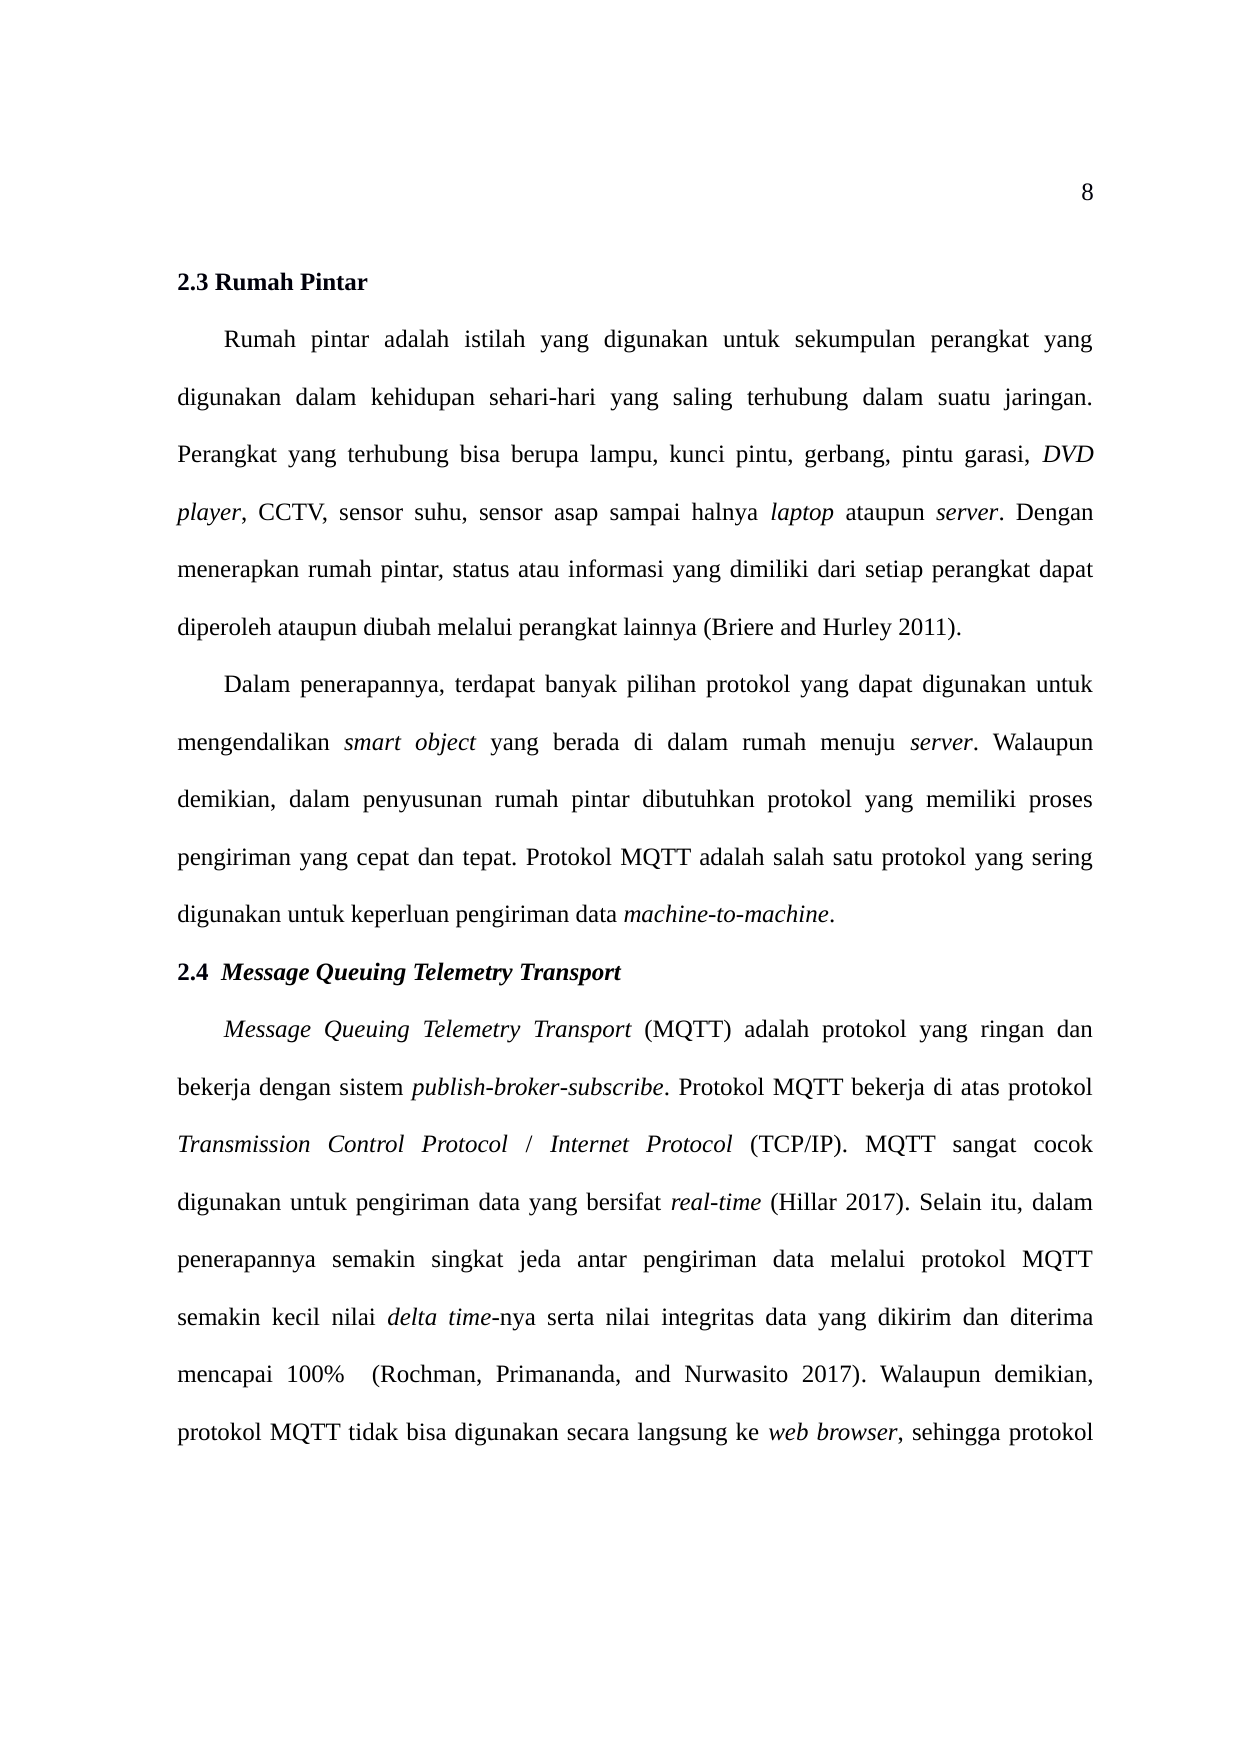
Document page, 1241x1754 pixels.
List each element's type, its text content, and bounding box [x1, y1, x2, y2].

text Message Queuing Telemetry Transport (MQTT) adalah protokol yang ringan dan bekerja dengan sistem publish-broker-subscribe. Protokol MQTT bekerja di atas protokol Transmission Control Protocol / Internet Protocol (TCP/IP). MQTT sangat cocok digunakan untuk pengiriman data yang bersifat real-time (Hillar 2017)⁠. Selain itu, dalam penerapannya semakin singkat jeda antar pengiriman data melalui protokol MQTT semakin kecil nilai delta time-nya serta nilai integritas data yang dikirim dan diterima mencapai 100% (Rochman, Primananda, and Nurwasito 2017)⁠. Walaupun demikian, protokol MQTT tidak bisa digunakan secara langsung ke web browser, sehingga protokol [177, 1014, 1093, 1446]
subtitle 2.4 Message Queuing Telemetry Transport [177, 957, 1093, 986]
subtitle 2.3 Rumah Pintar [177, 267, 1093, 296]
text Dalam penerapannya, terdapat banyak pilihan protokol yang dapat digunakan untuk mengendalikan smart object yang berada di dalam rumah menuju server. Walaupun demikian, dalam penyusunan rumah pintar dibutuhkan protokol yang memiliki proses pengiriman yang cepat dan tepat. Protokol MQTT adalah salah satu protokol yang sering digunakan untuk keperluan pengiriman data machine-to-machine. [177, 669, 1093, 928]
text Rumah pintar adalah istilah yang digunakan untuk sekumpulan perangkat yang digunakan dalam kehidupan sehari-hari yang saling terhubung dalam suatu jaringan. Perangkat yang terhubung bisa berupa lampu, kunci pintu, gerbang, pintu garasi, DVD player, CCTV, sensor suhu, sensor asap sampai halnya laptop ataupun server. Dengan menerapkan rumah pintar, status atau informasi yang dimiliki dari setiap perangkat dapat diperoleh ataupun diubah melalui perangkat lainnya (Briere and Hurley 2011)⁠. [177, 324, 1093, 641]
